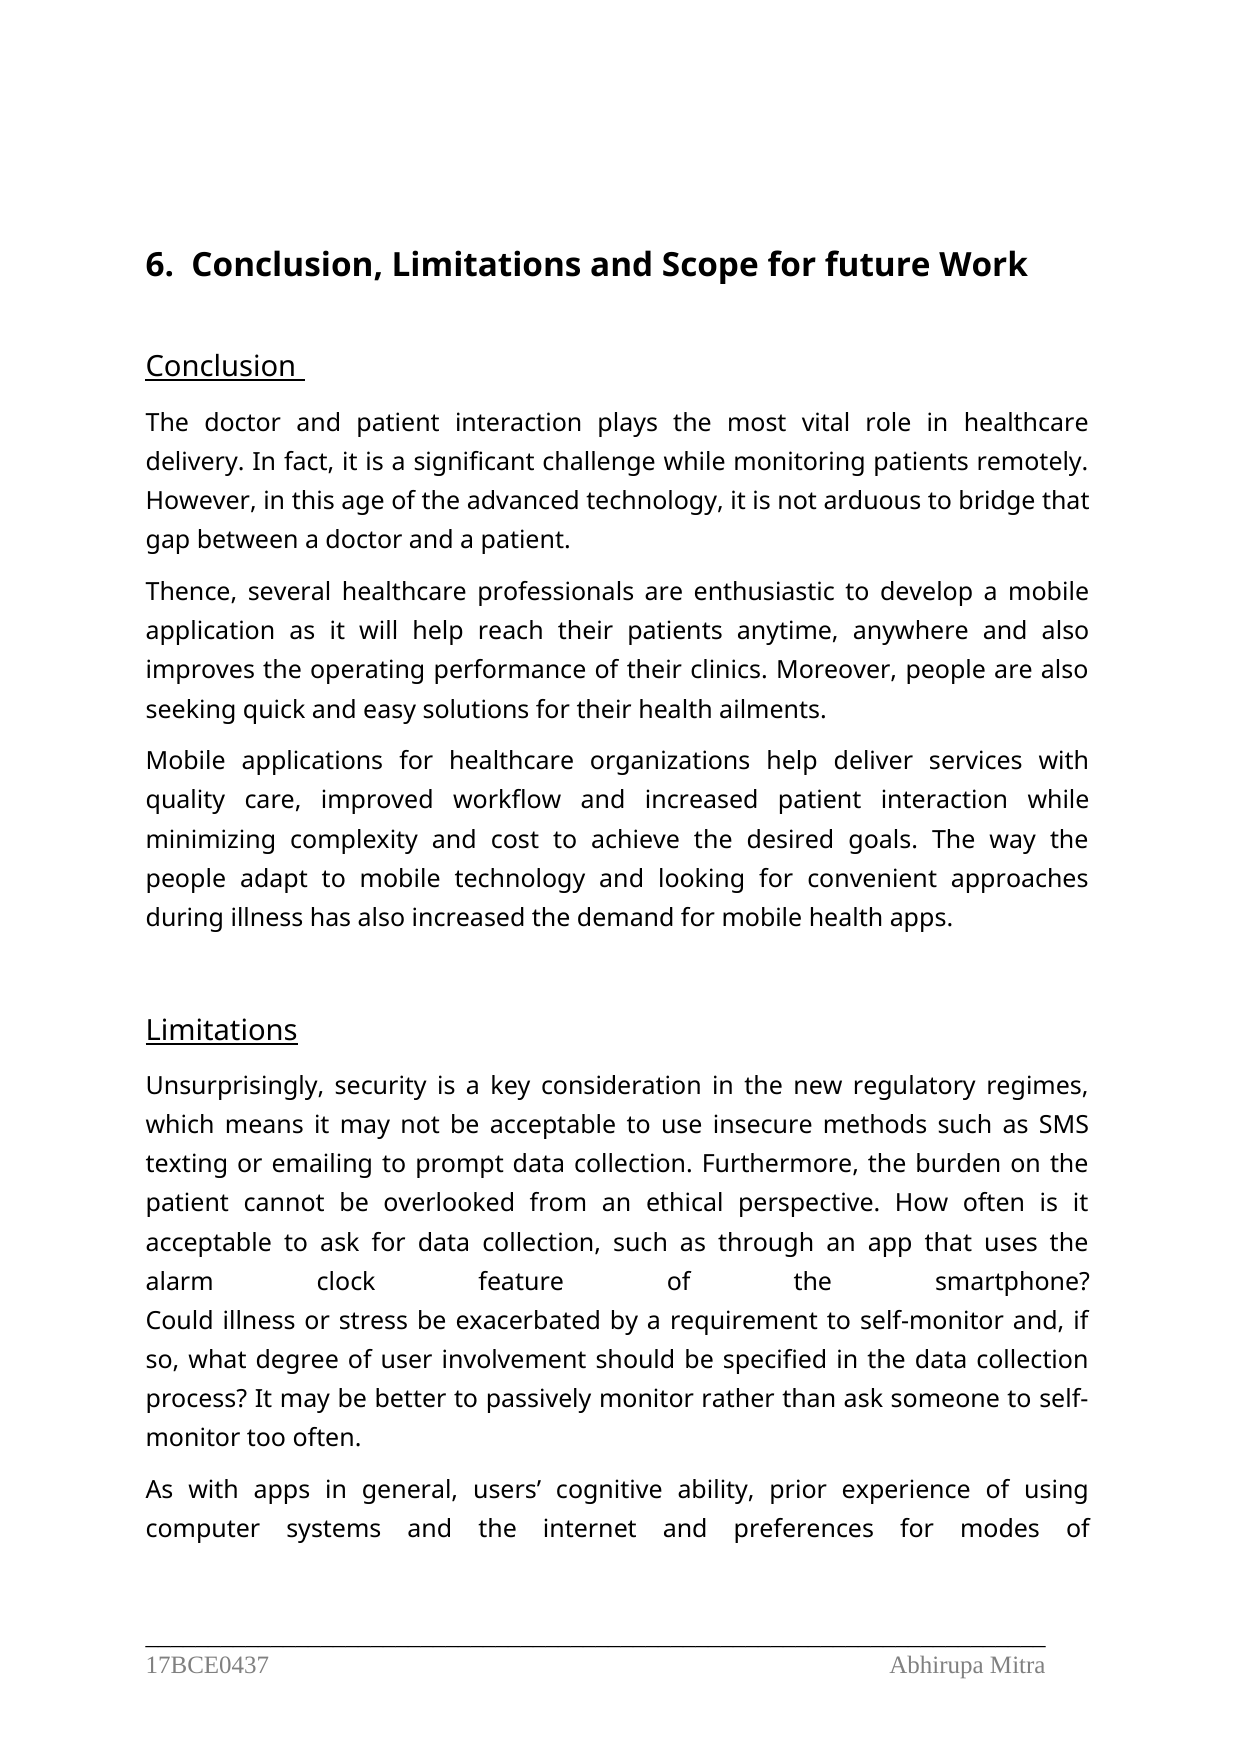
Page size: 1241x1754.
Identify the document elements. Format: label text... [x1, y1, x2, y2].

text Limitations [145, 1009, 1090, 1049]
list Unsurprisingly, security is a key consideration in the new regulatory regimes, which means it may not be acceptable to use insecure methods such as SMS texting or emailing to prompt data collection. Furthermore, the burden on the patient cannot be overlooked from an ethical perspective. How often is it acceptable to ask for data collection, such as through an app that uses the alarm clock feature of the smartphone? Could illness or stress be exacerbated by a requirement to self-monitor and, if so, what degree of user involvement should be specified in the data collection process? It may be better to passively monitor rather than ask someone to self-monitor too often. [145, 1067, 1090, 1454]
text Mobile applications for healthcare organizations help deliver services with quality care, improved workflow and increased patient interaction while minimizing complexity and cost to achieve the desired goals. The way the people adapt to mobile technology and looking for convenient approaches during illness has also increased the demand for mobile health apps. [145, 743, 1090, 934]
text Thence, several healthcare professionals are enthusiastic to develop a mobile application as it will help reach their patients anytime, anywhere and also improves the operating performance of their clinics. Moreover, people are also seeking quick and easy solutions for their health ailments. [145, 574, 1090, 725]
list Conclusion [145, 346, 1090, 385]
text As with apps in general, users’ cognitive ability, prior experience of using computer systems and the internet and preferences for modes of [145, 1472, 1090, 1545]
list 6. Conclusion, Limitations and Scope for future Work [145, 241, 1090, 287]
list The doctor and patient interaction plays the most vital role in healthcare delivery. In fact, it is a significant challenge while monitoring patients remotely. However, in this age of the advanced technology, it is not arduous to bridge that gap between a doctor and a patient. [145, 404, 1090, 556]
